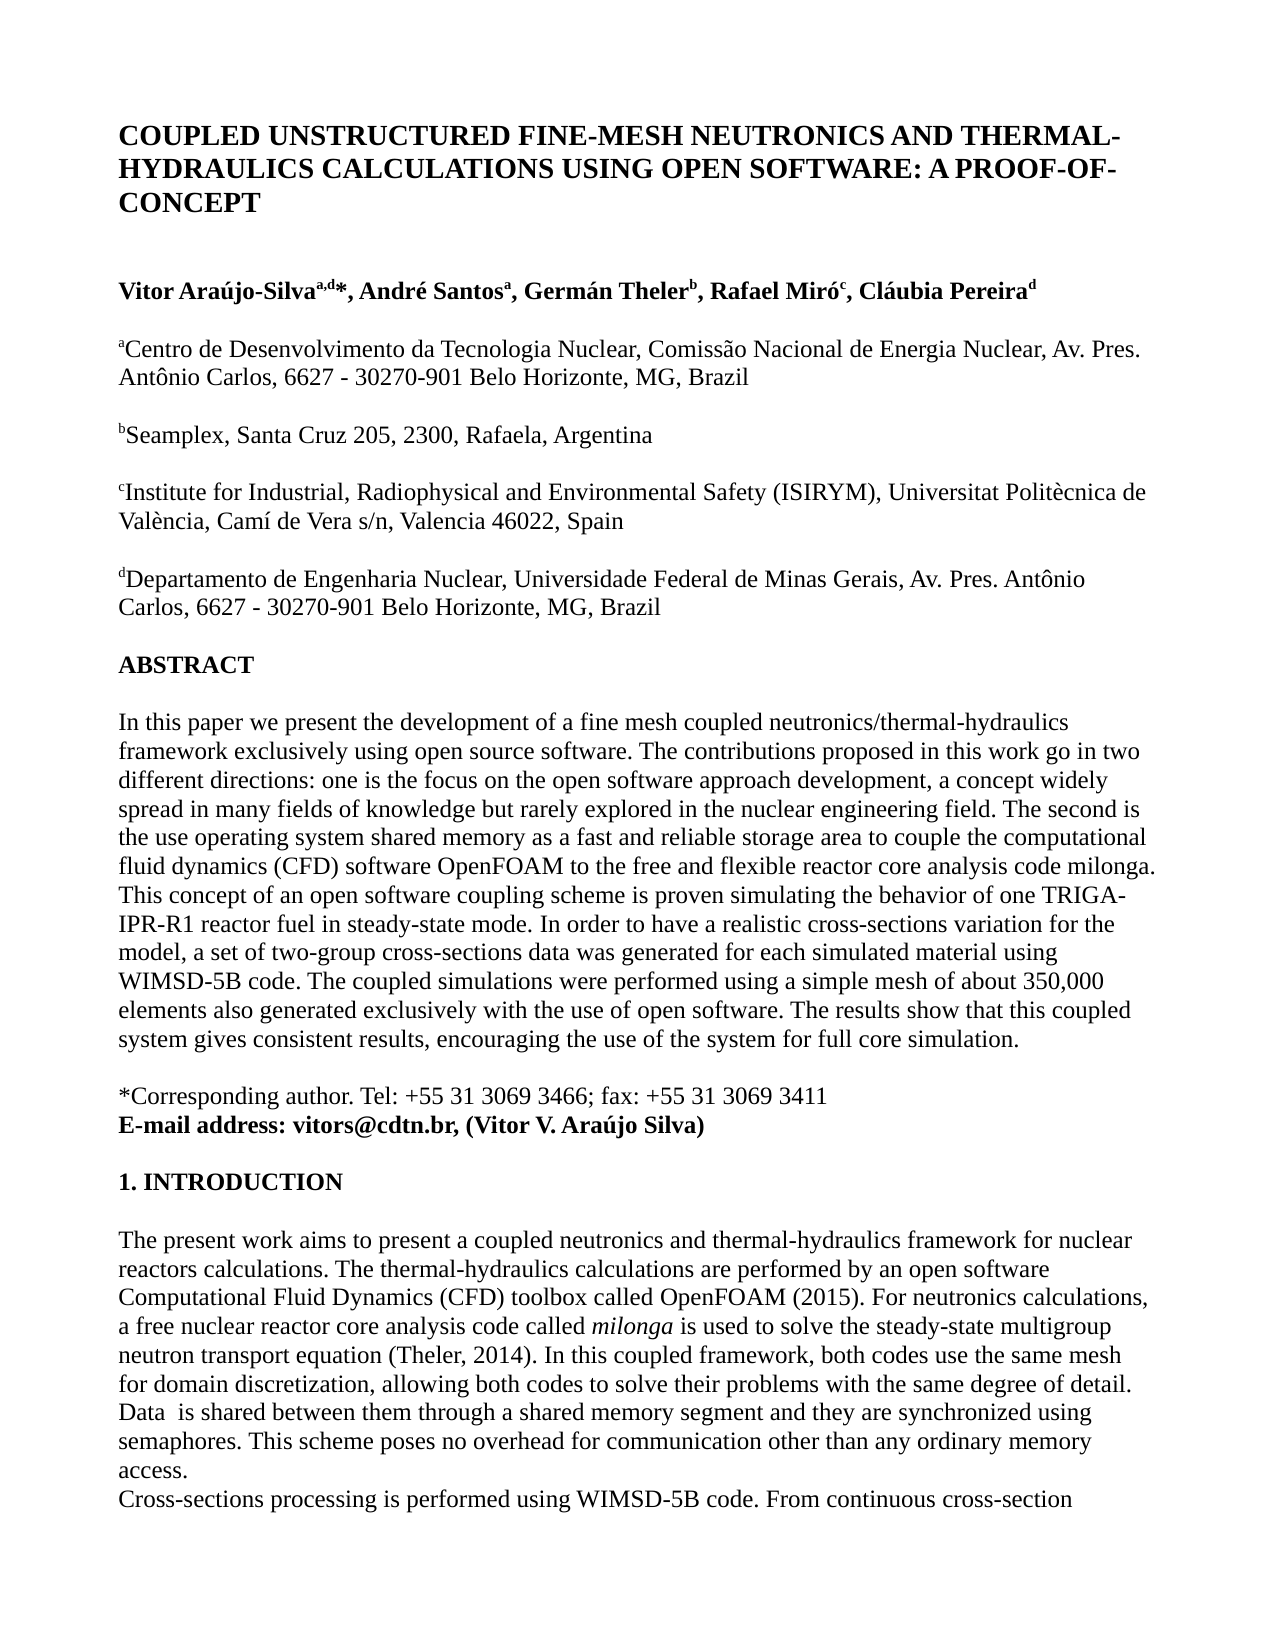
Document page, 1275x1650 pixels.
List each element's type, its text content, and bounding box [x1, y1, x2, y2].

text *Corresponding author. Tel: +55 31 3069 3466; fax: +55 31 3069 3411 [118, 1081, 1157, 1110]
text Cross-sections processing is performed using WIMSD-5B code. From continuous cross-section [118, 1484, 1157, 1512]
text cInstitute for Industrial, Radiophysical and Environmental Safety (ISIRYM), Universitat Politècnica de València, Camí de Vera s/n, Valencia 46022, Spain [118, 477, 1157, 535]
text In this paper we present the development of a fine mesh coupled neutronics/thermal-hydraulics framework exclusively using open source software. The contributions proposed in this work go in two different directions: one is the focus on the open software approach development, a concept widely spread in many fields of knowledge but rarely explored in the nuclear engineering field. The second is the use operating system shared memory as a fast and reliable storage area to couple the computational fluid dynamics (CFD) software OpenFOAM to the free and flexible reactor core analysis code milonga. This concept of an open software coupling scheme is proven simulating the behavior of one TRIGA-IPR-R1 reactor fuel in steady-state mode. In order to have a realistic cross-sections variation for the model, a set of two-group cross-sections data was generated for each simulated material using WIMSD-5B code. The coupled simulations were performed using a simple mesh of about 350,000 elements also generated exclusively with the use of open software. The results show that this coupled system gives consistent results, encouraging the use of the system for full core simulation. [118, 707, 1157, 1052]
text bSeamplex, Santa Cruz 205, 2300, Rafaela, Argentina [118, 420, 1157, 449]
text 1. INTRODUCTION [118, 1167, 1157, 1196]
text The present work aims to present a coupled neutronics and thermal-hydraulics framework for nuclear reactors calculations. The thermal-hydraulics calculations are performed by an open software Computational Fluid Dynamics (CFD) toolbox called OpenFOAM (2015). For neutronics calculations, a free nuclear reactor core analysis code called milonga is used to solve the steady-state multigroup neutron transport equation (Theler, 2014). In this coupled framework, both codes use the same mesh for domain discretization, allowing both codes to solve their problems with the same degree of detail. Data is shared between them through a shared memory segment and they are synchronized using semaphores. This scheme poses no overhead for communication other than any ordinary memory access. [118, 1225, 1157, 1484]
text ABSTRACT [118, 650, 1157, 679]
text COUPLED UNSTRUCTURED FINE-MESH NEUTRONICS AND THERMAL-HYDRAULICS CALCULATIONS USING OPEN SOFTWARE: A PROOF-OF-CONCEPT [118, 118, 1157, 219]
text aCentro de Desenvolvimento da Tecnologia Nuclear, Comissão Nacional de Energia Nuclear, Av. Pres. Antônio Carlos, 6627 - 30270-901 Belo Horizonte, MG, Brazil [118, 334, 1157, 391]
text E-mail address: vitors@cdtn.br, (Vitor V. Araújo Silva) [118, 1110, 1157, 1139]
text dDepartamento de Engenharia Nuclear, Universidade Federal de Minas Gerais, Av. Pres. Antônio Carlos, 6627 - 30270-901 Belo Horizonte, MG, Brazil [118, 564, 1157, 621]
text Vitor Araújo-Silvaa,d*, André Santosa, Germán Thelerb, Rafael Miróc, Cláubia Pereirad [118, 276, 1157, 305]
